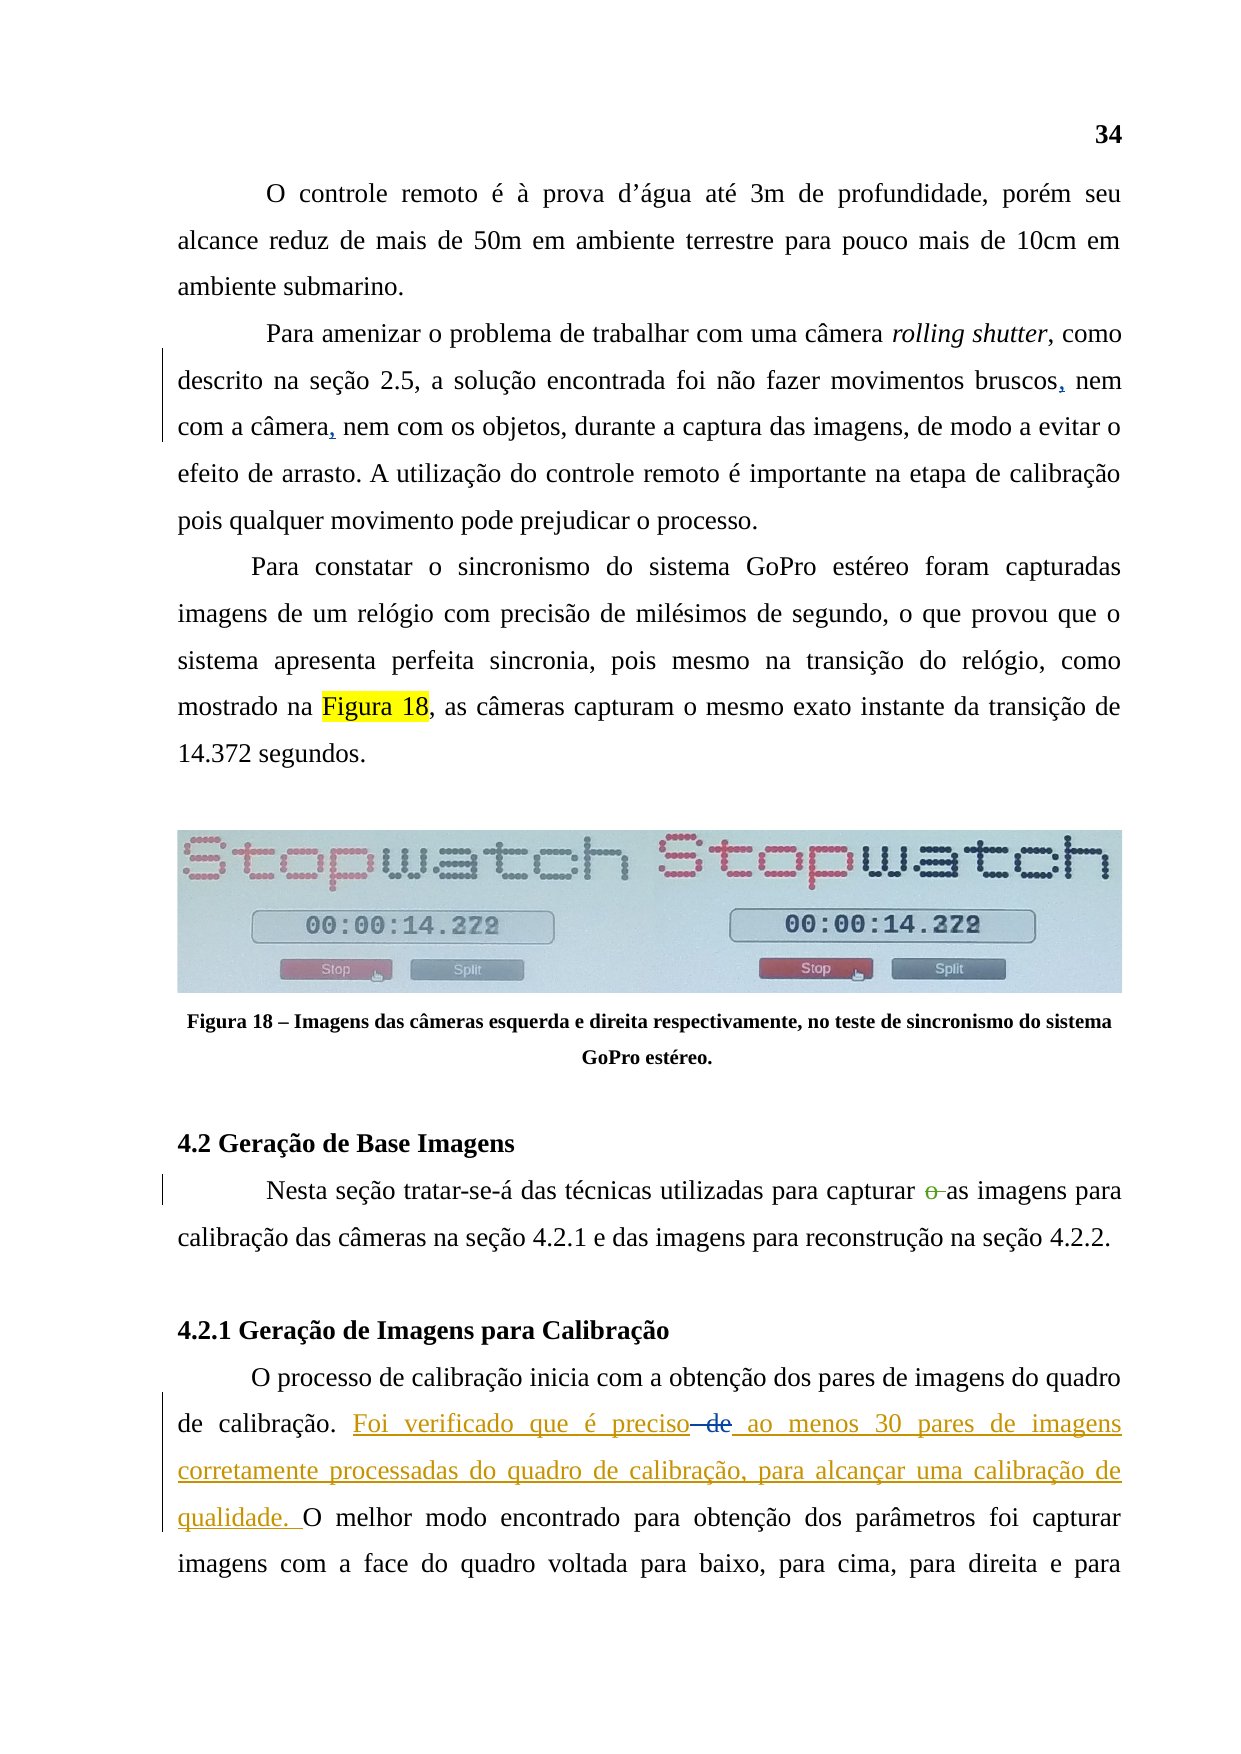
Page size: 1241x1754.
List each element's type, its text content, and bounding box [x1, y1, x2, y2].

text Para amenizar o problema de trabalhar com uma câmera rolling shutter, como descrito na seção 2.5, a solução encontrada foi não fazer movimentos bruscos, nem com a câmera, nem com os objetos, durante a captura das imagens, de modo a evitar o efeito de arrasto. A utilização do controle remoto é importante na etapa de calibração pois qualquer movimento pode prejudicar o processo. [177, 317, 1122, 535]
picture [177, 830, 1123, 993]
text Nesta seção tratar-se-á das técnicas utilizadas para capturar as imagens para calibração das câmeras na seção 4.2.1 e das imagens para reconstrução na seção 4.2.2. [177, 1174, 1122, 1252]
text Para constatar o sincronismo do sistema GoPro estéreo foram capturadas imagens de um relógio com precisão de milésimos de segundo, o que provou que o sistema apresenta perfeita sincronia, pois mesmo na transição do relógio, como mostrado na Figura 18, as câmeras capturam o mesmo exato instante da transição de 14.372 segundos. [177, 551, 1122, 768]
subtitle Geração de Base Imagens [177, 1127, 1122, 1158]
subtitle Geração de Imagens para Calibração [177, 1314, 1122, 1345]
text O processo de calibração inicia com a obtenção dos pares de imagens do quadro de calibração. Foi verificado que é preciso ao menos 30 pares de imagens corretamente processadas do quadro de calibração, para alcançar uma calibração de [177, 1361, 1122, 1481]
text O controle remoto é à prova d’água até 3m de profundidade, porém seu alcance reduz de mais de 50m em ambiente terrestre para pouco mais de 10cm em ambiente submarino. [177, 177, 1122, 302]
text qualidade. O melhor modo encontrado para obtenção dos parâmetros foi capturar imagens com a face do quadro voltada para baixo, para cima, para direita e para [177, 1482, 1122, 1578]
text Figura 18 – Imagens das câmeras esquerda e direita respectivamente, no teste de sincronismo do sistema GoPro estéreo. [177, 1008, 1122, 1069]
